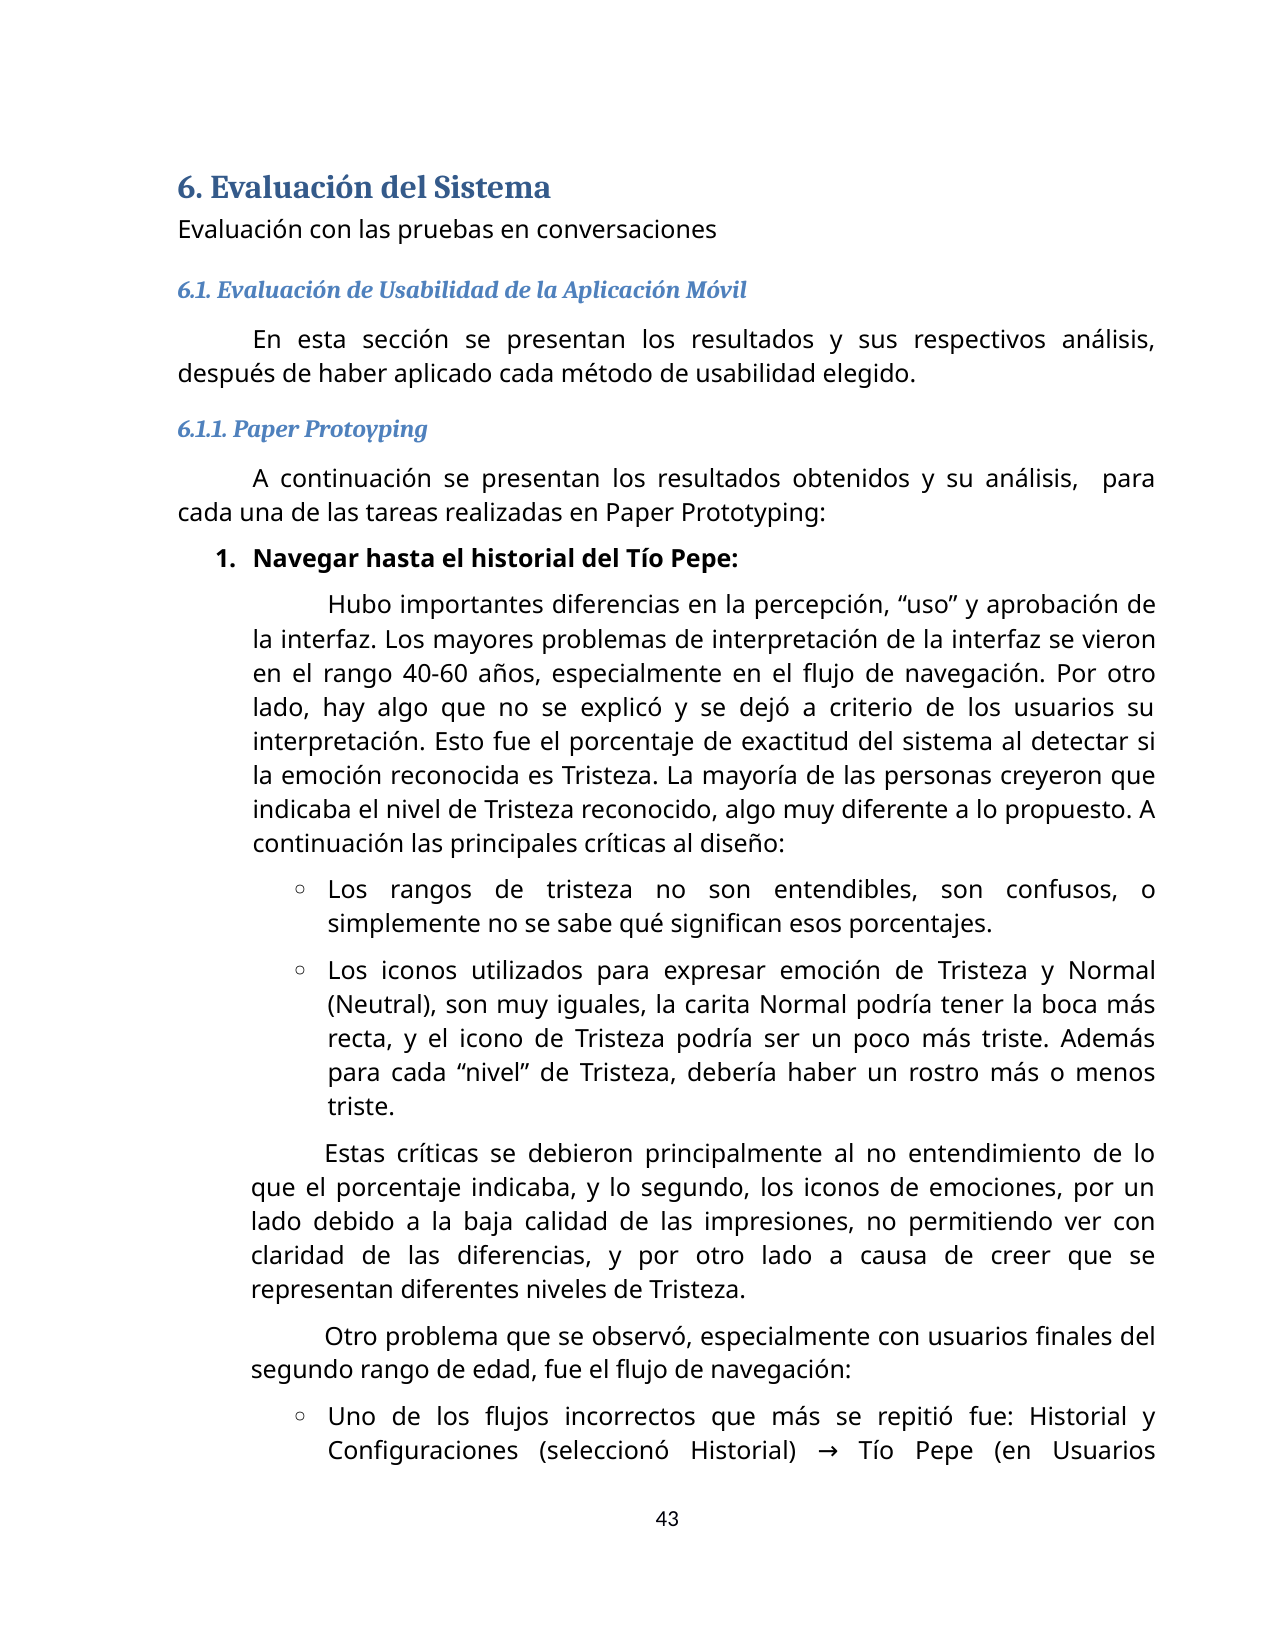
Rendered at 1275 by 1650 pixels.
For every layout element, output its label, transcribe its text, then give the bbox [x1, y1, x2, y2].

list Los iconos utilizados para expresar emoción de Tristeza y Normal (Neutral), son muy iguales, la carita Normal podría tener la boca más recta, y el icono de Tristeza podría ser un poco más triste. Además para cada “nivel” de Tristeza, debería haber un rostro más o menos triste. [290, 953, 1157, 1123]
subtitle 6.1. Evaluación de Usabilidad de la Aplicación Móvil [177, 276, 1157, 305]
text Estas críticas se debieron principalmente al no entendimiento de lo que el porcentaje indicaba, y lo segundo, los iconos de emociones, por un lado debido a la baja calidad de las impresiones, no permitiendo ver con claridad de las diferencias, y por otro lado a causa de creer que se representan diferentes niveles de Tristeza. [251, 1135, 1157, 1306]
subtitle 6. Evaluación del Sistema [177, 168, 1157, 206]
list Uno de los flujos incorrectos que más se repitió fue: Historial y Configuraciones (seleccionó Historial) → Tío Pepe (en Usuarios Monitoreados) → Historial de Tío Pepe (ver Ilustración 12 e Ilustración 13). [290, 1399, 1157, 1467]
text Evaluación con las pruebas en conversaciones [177, 212, 1157, 246]
list Navegar hasta el historial del Tío Pepe: [215, 541, 1157, 575]
text En esta sección se presentan los resultados y sus respectivos análisis, después de haber aplicado cada método de usabilidad elegido. [177, 322, 1157, 390]
list Los rangos de tristeza no son entendibles, son confusos, o simplemente no se sabe qué significan esos porcentajes. [290, 872, 1157, 940]
text Otro problema que se observó, especialmente con usuarios finales del segundo rango de edad, fue el flujo de navegación: [251, 1318, 1157, 1386]
subtitle 6.1.1. Paper Protoyping [177, 415, 1157, 443]
text A continuación se presentan los resultados obtenidos y su análisis, para cada una de las tareas realizadas en Paper Prototyping: [177, 460, 1157, 528]
list Hubo importantes diferencias en la percepción, “uso” y aprobación de la interfaz. Los mayores problemas de interpretación de la interfaz se vieron en el rango 40-60 años, especialmente en el flujo de navegación. Por otro lado, hay algo que no se explicó y se dejó a criterio de los usuarios su interpretación. Esto fue el porcentaje de exactitud del sistema al detectar si la emoción reconocida es Tristeza. La mayoría de las personas creyeron que indicaba el nivel de Tristeza reconocido, algo muy diferente a lo propuesto. A continuación las principales críticas al diseño: [215, 587, 1157, 860]
